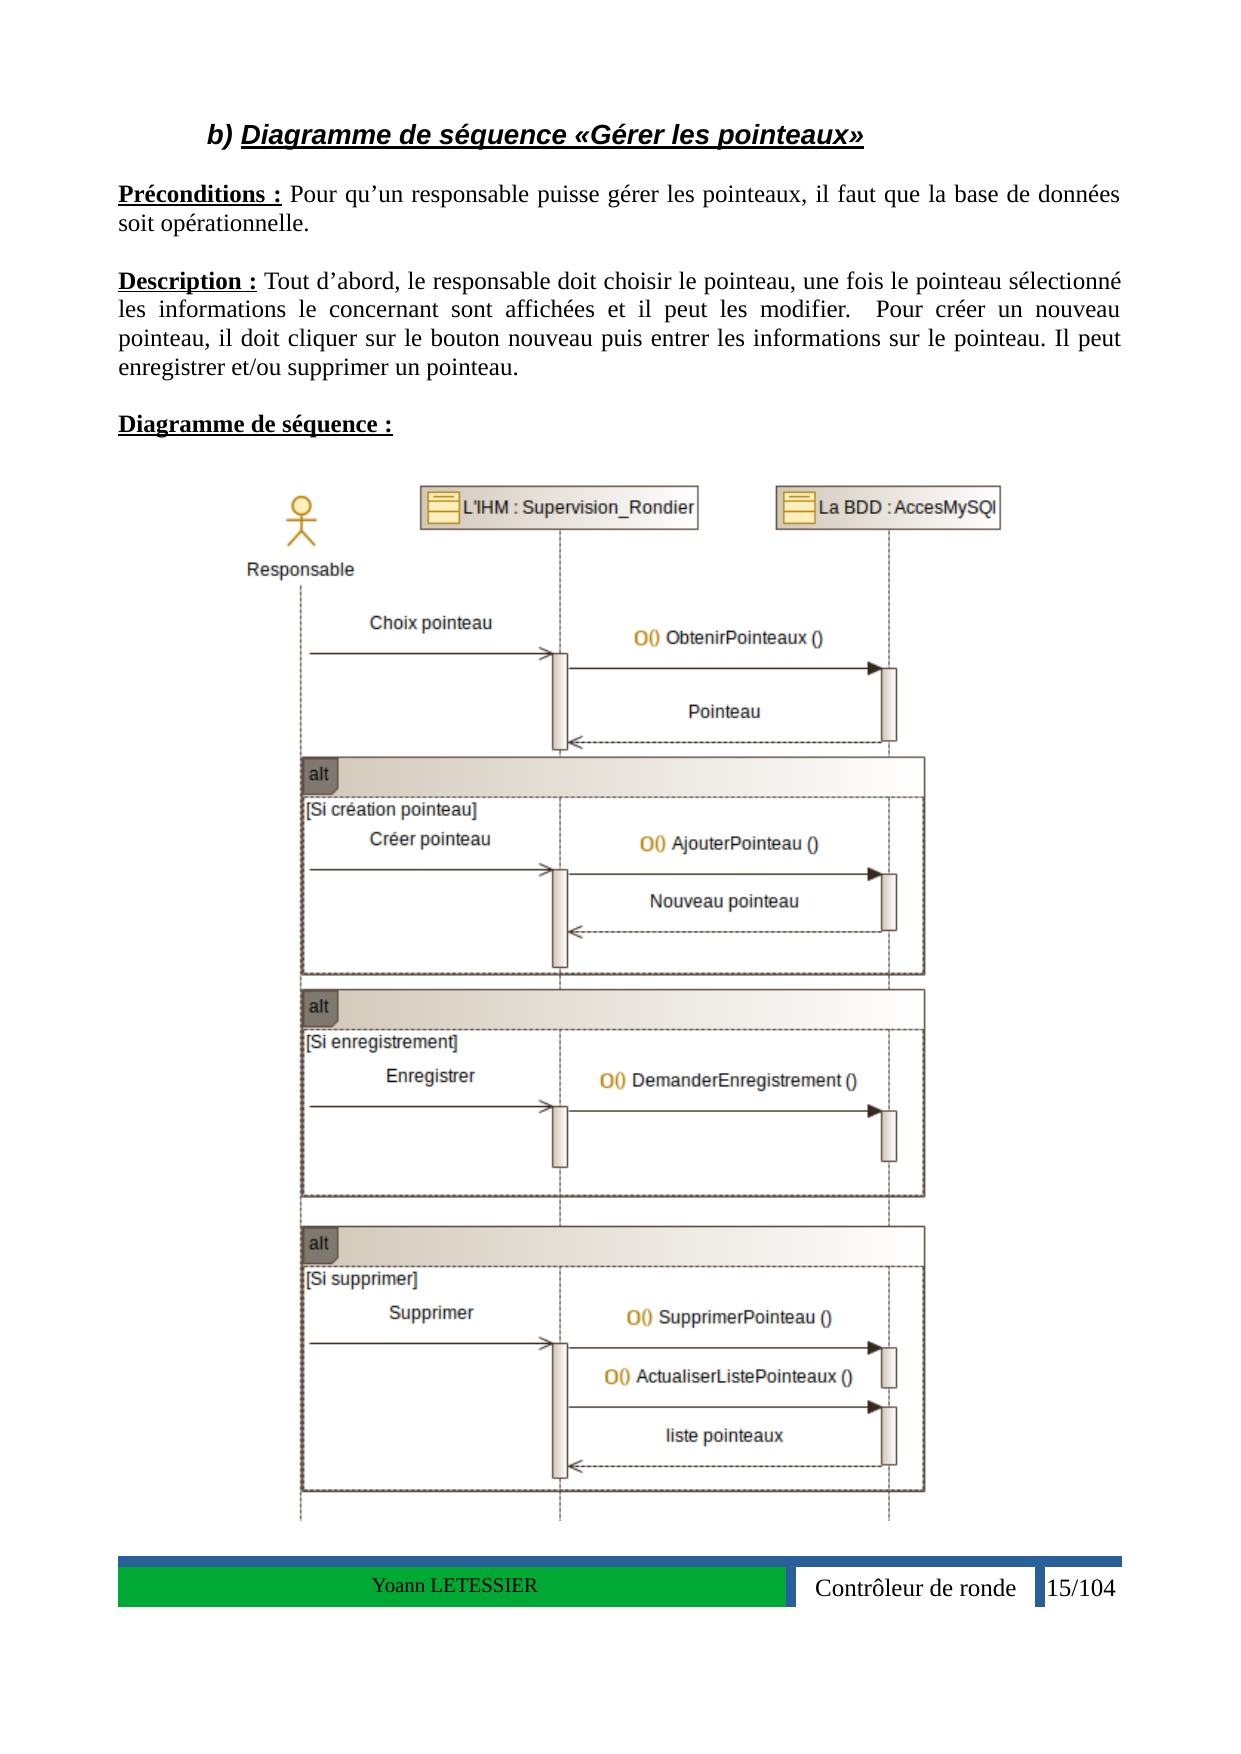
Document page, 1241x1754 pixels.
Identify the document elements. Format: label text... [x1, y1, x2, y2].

picture [198, 471, 1016, 1521]
subtitle Diagramme de séquence «Gérer les pointeaux» [118, 118, 1122, 150]
text Préconditions : Pour qu’un responsable puisse gérer les pointeaux, il faut que la base de données soit opérationnelle. [118, 179, 1122, 237]
text Description : Tout d’abord, le responsable doit choisir le pointeau, une fois le pointeau sélectionné les informations le concernant sont affichées et il peut les modifier. Pour créer un nouveau pointeau, il doit cliquer sur le bouton nouveau puis entrer les informations sur le pointeau. Il peut enregistrer et/ou supprimer un pointeau. [118, 266, 1122, 381]
text Diagramme de séquence : [118, 409, 1122, 438]
